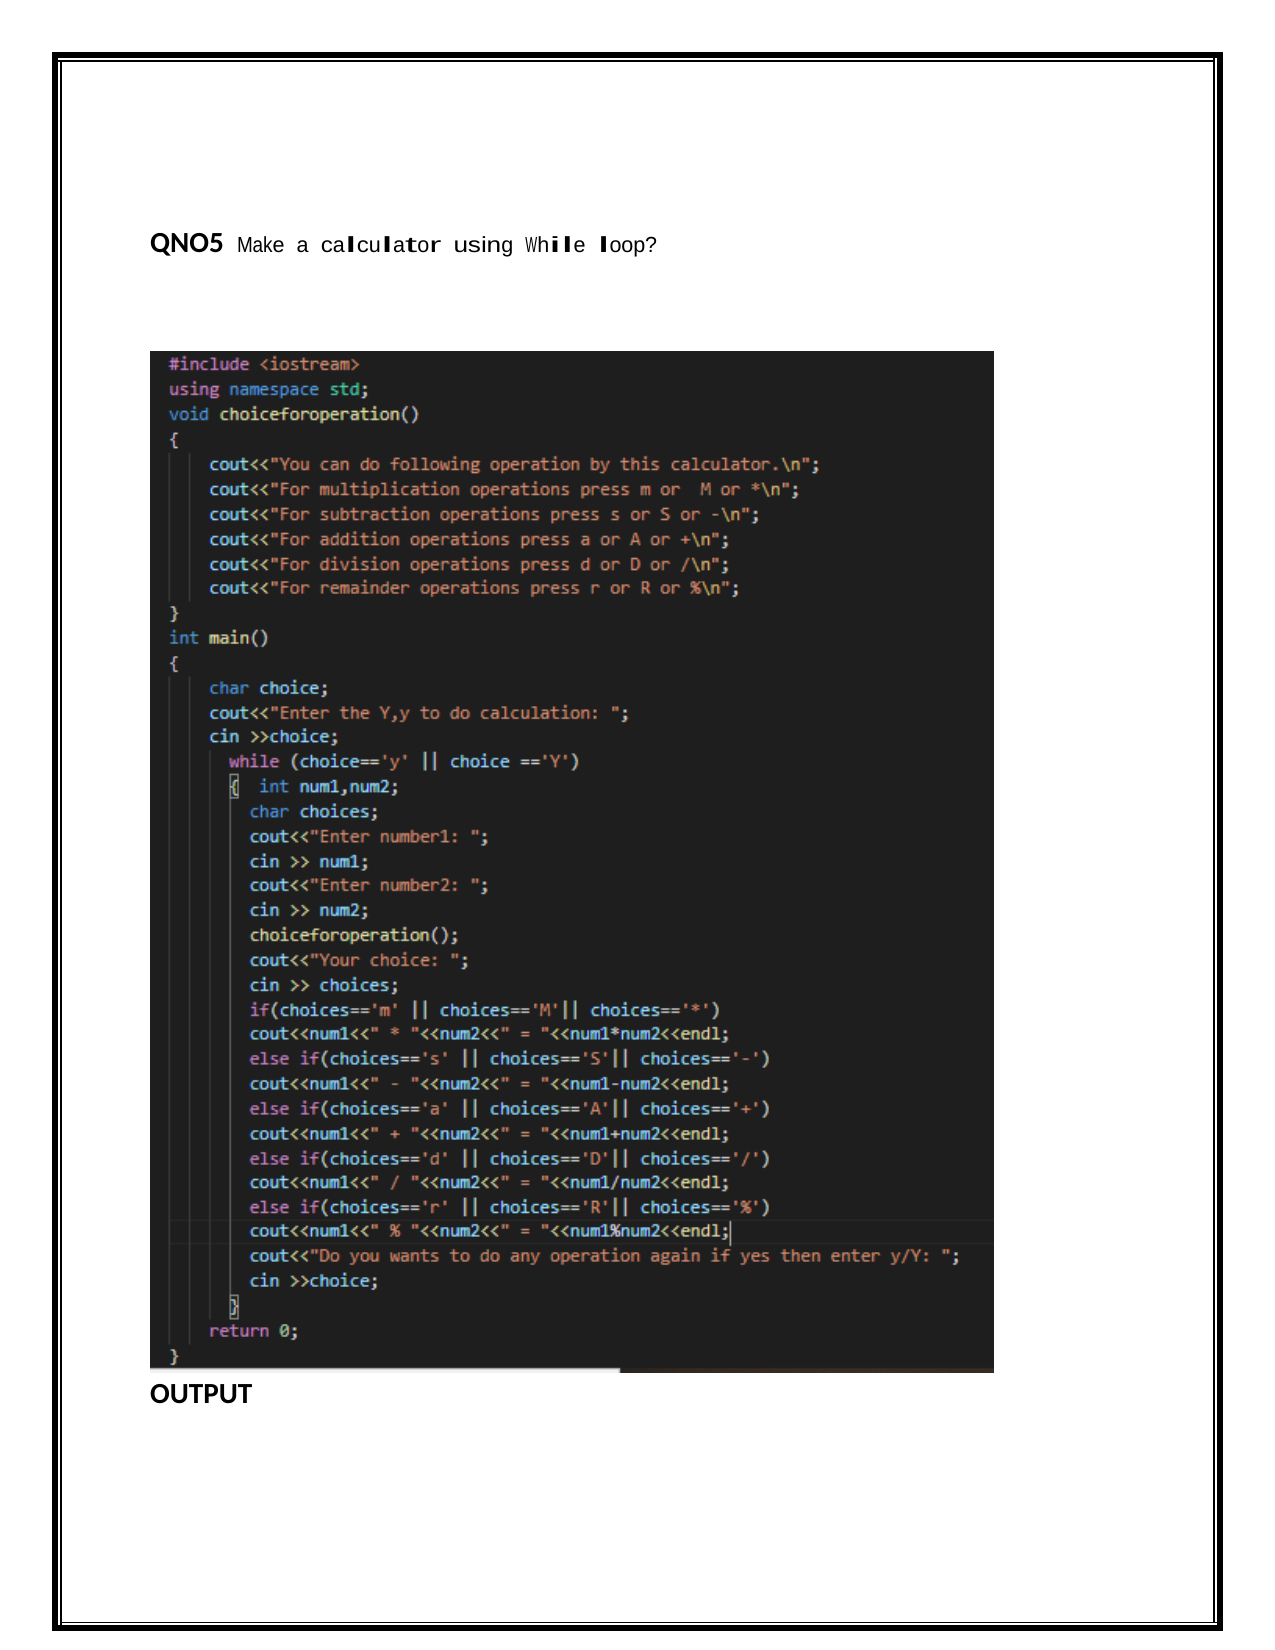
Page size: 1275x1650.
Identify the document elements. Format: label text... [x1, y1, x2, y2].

text QNO5 Make a calculator using While loop? [150, 224, 1204, 259]
picture [150, 351, 994, 1373]
subtitle OUTPUT [150, 322, 1204, 1411]
